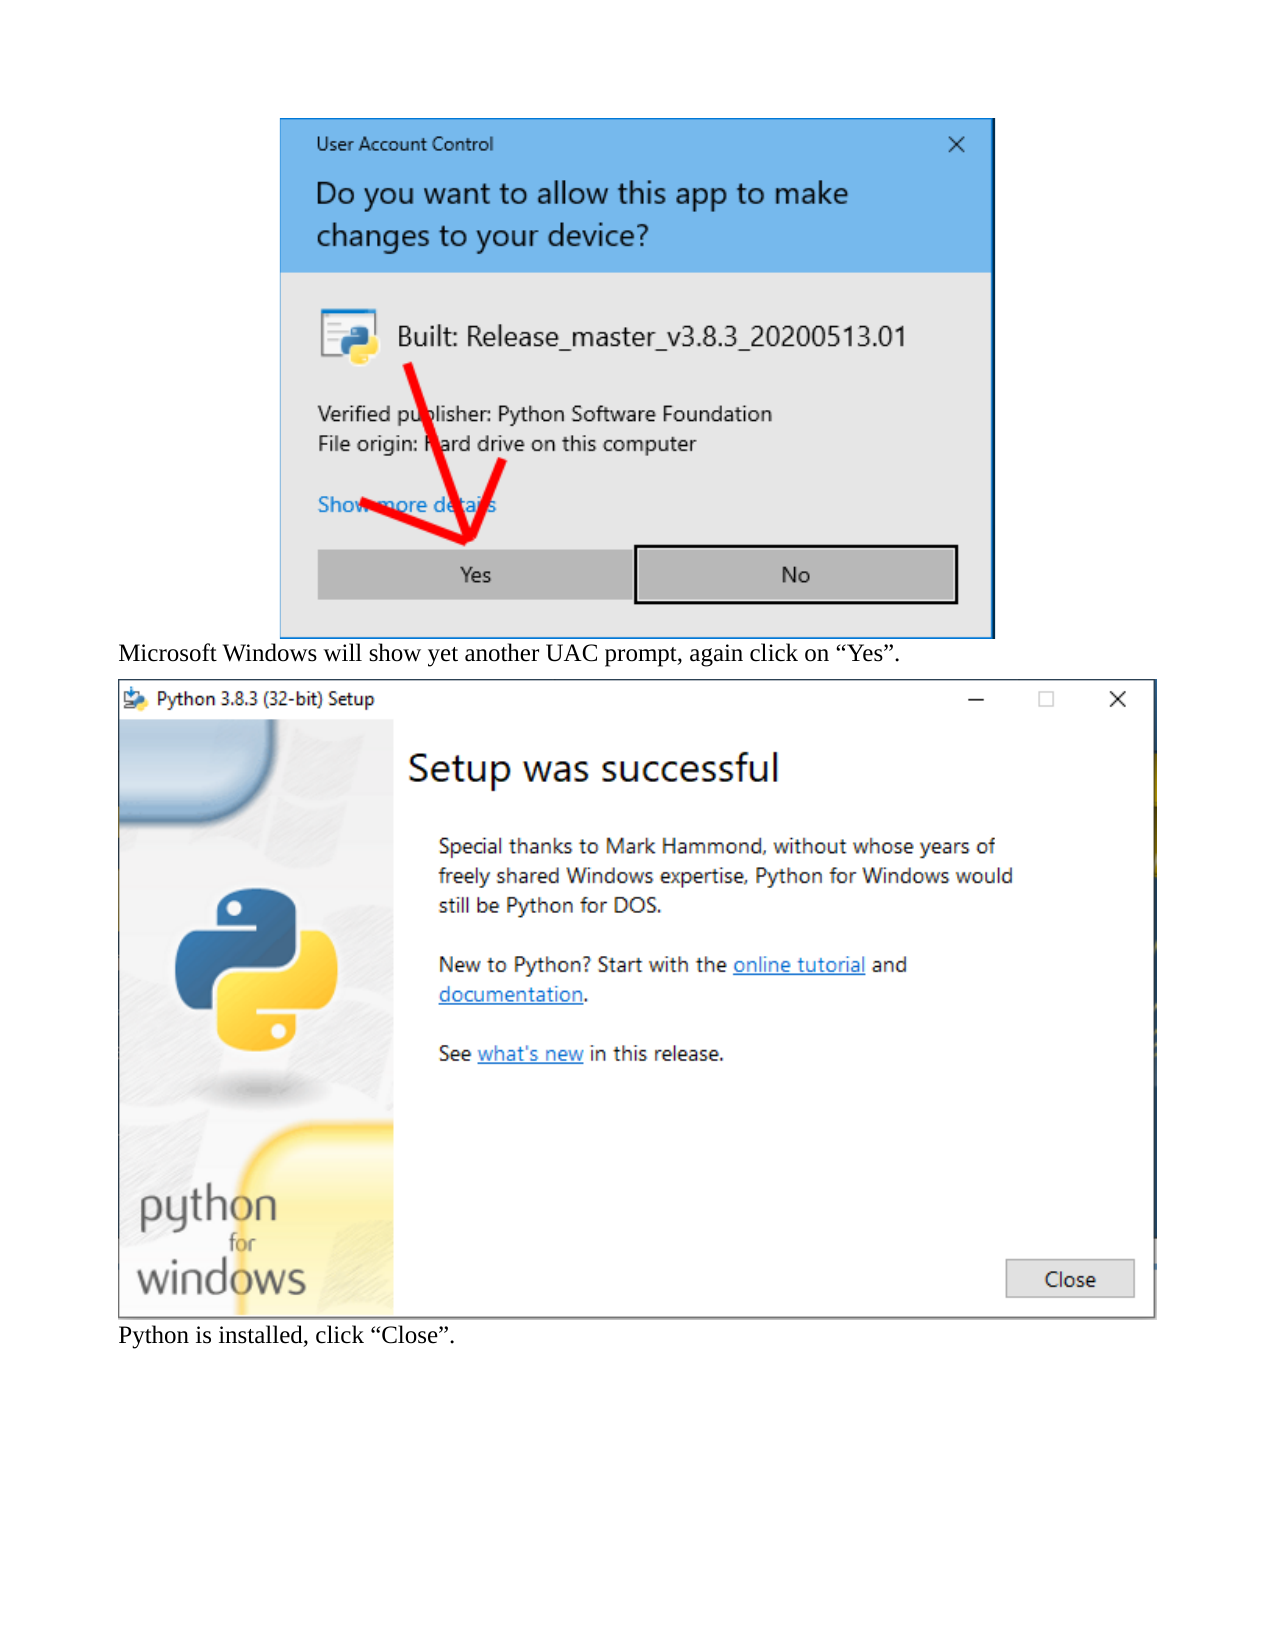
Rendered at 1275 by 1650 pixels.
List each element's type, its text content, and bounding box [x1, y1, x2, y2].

picture [279, 118, 996, 639]
text Microsoft Windows will show yet another UAC prompt, again click on “Yes”. [118, 118, 1157, 667]
picture [118, 679, 1157, 1320]
text Python is installed, click “Close”. [118, 1320, 1157, 1348]
